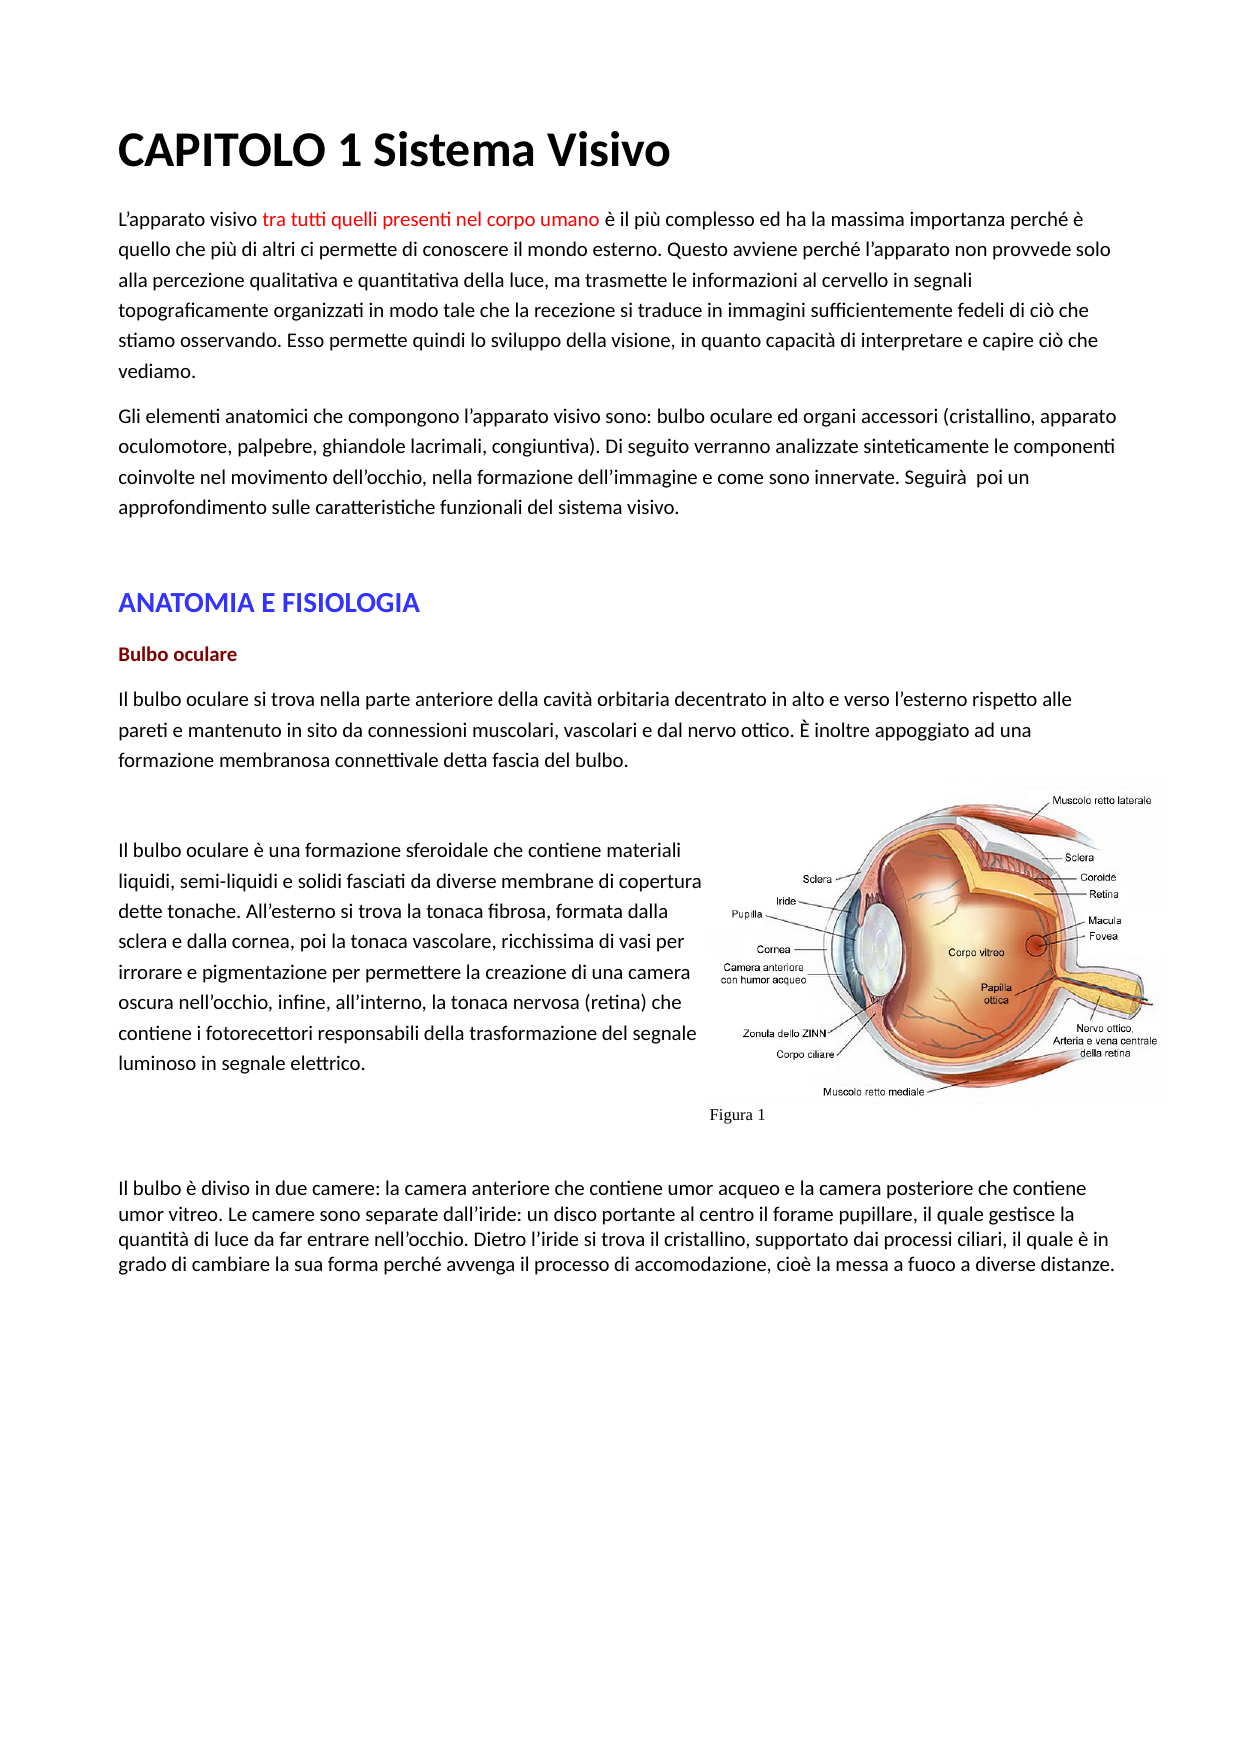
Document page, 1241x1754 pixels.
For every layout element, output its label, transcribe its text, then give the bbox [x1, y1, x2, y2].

text Gli elementi anatomici che compongono l’apparato visivo sono: bulbo oculare ed organi accessori (cristallino, apparato oculomotore, palpebre, ghiandole lacrimali, congiuntiva). Di seguito verranno analizzate sinteticamente le componenti coinvolte nel movimento dell’occhio, nella formazione dell’immagine e come sono innervate. Seguirà poi un approfondimento sulle caratteristiche funzionali del sistema visivo. [118, 403, 1122, 520]
text Bulbo oculare [118, 642, 1122, 667]
text Il bulbo oculare si trova nella parte anteriore della cavità orbitaria decentrato in alto e verso l’esterno rispetto alle pareti e mantenuto in sito da connessioni muscolari, vascolari e dal nervo ottico. È inoltre appoggiato ad una formazione membranosa connettivale detta fascia del bulbo. [118, 687, 1168, 780]
text CAPITOLO 1 Sistema Visivo [118, 118, 1122, 179]
text Il bulbo è diviso in due camere: la camera anteriore che contiene umor acqueo e la camera posteriore che contiene umor vitreo. Le camere sono separate dall’iride: un disco portante al centro il forame pupillare, il quale gestisce la quantità di luce da far entrare nell’occhio. Dietro l’iride si trova il cristallino, supportato dai processi ciliari, il quale è in grado di cambiare la sua forma perché avvenga il processo di accomodazione, cioè la messa a fuoco a diverse distanze. [118, 1175, 1122, 1277]
text ANATOMIA E FISIOLOGIA [118, 584, 1122, 620]
picture [709, 780, 1169, 1105]
text Figura 1 [709, 1105, 1168, 1123]
text L’apparato visivo tra tutti quelli presenti nel corpo umano è il più complesso ed ha la massima importanza perché è quello che più di altri ci permette di conoscere il mondo esterno. Questo avviene perché l’apparato non provvede solo alla percezione qualitativa e quantitativa della luce, ma trasmette le informazioni al cervello in segnali topograficamente organizzati in modo tale che la recezione si traduce in immagini sufficientemente fedeli di ciò che stiamo osservando. Esso permette quindi lo sviluppo della visione, in quanto capacità di interpretare e capire ciò che vediamo. [118, 206, 1122, 383]
text Il bulbo oculare è una formazione sferoidale che contiene materiali liquidi, semi-liquidi e solidi fasciati da diverse membrane di copertura dette tonache. All’esterno si trova la tonaca fibrosa, formata dalla sclera e dalla cornea, poi la tonaca vascolare, ricchissima di vasi per irrorare e pigmentazione per permettere la creazione di una camera oscura nell’occhio, infine, all’interno, la tonaca nervosa (retina) che contiene i fotorecettori responsabili della trasformazione del segnale luminoso in segnale elettrico. [118, 837, 709, 1076]
